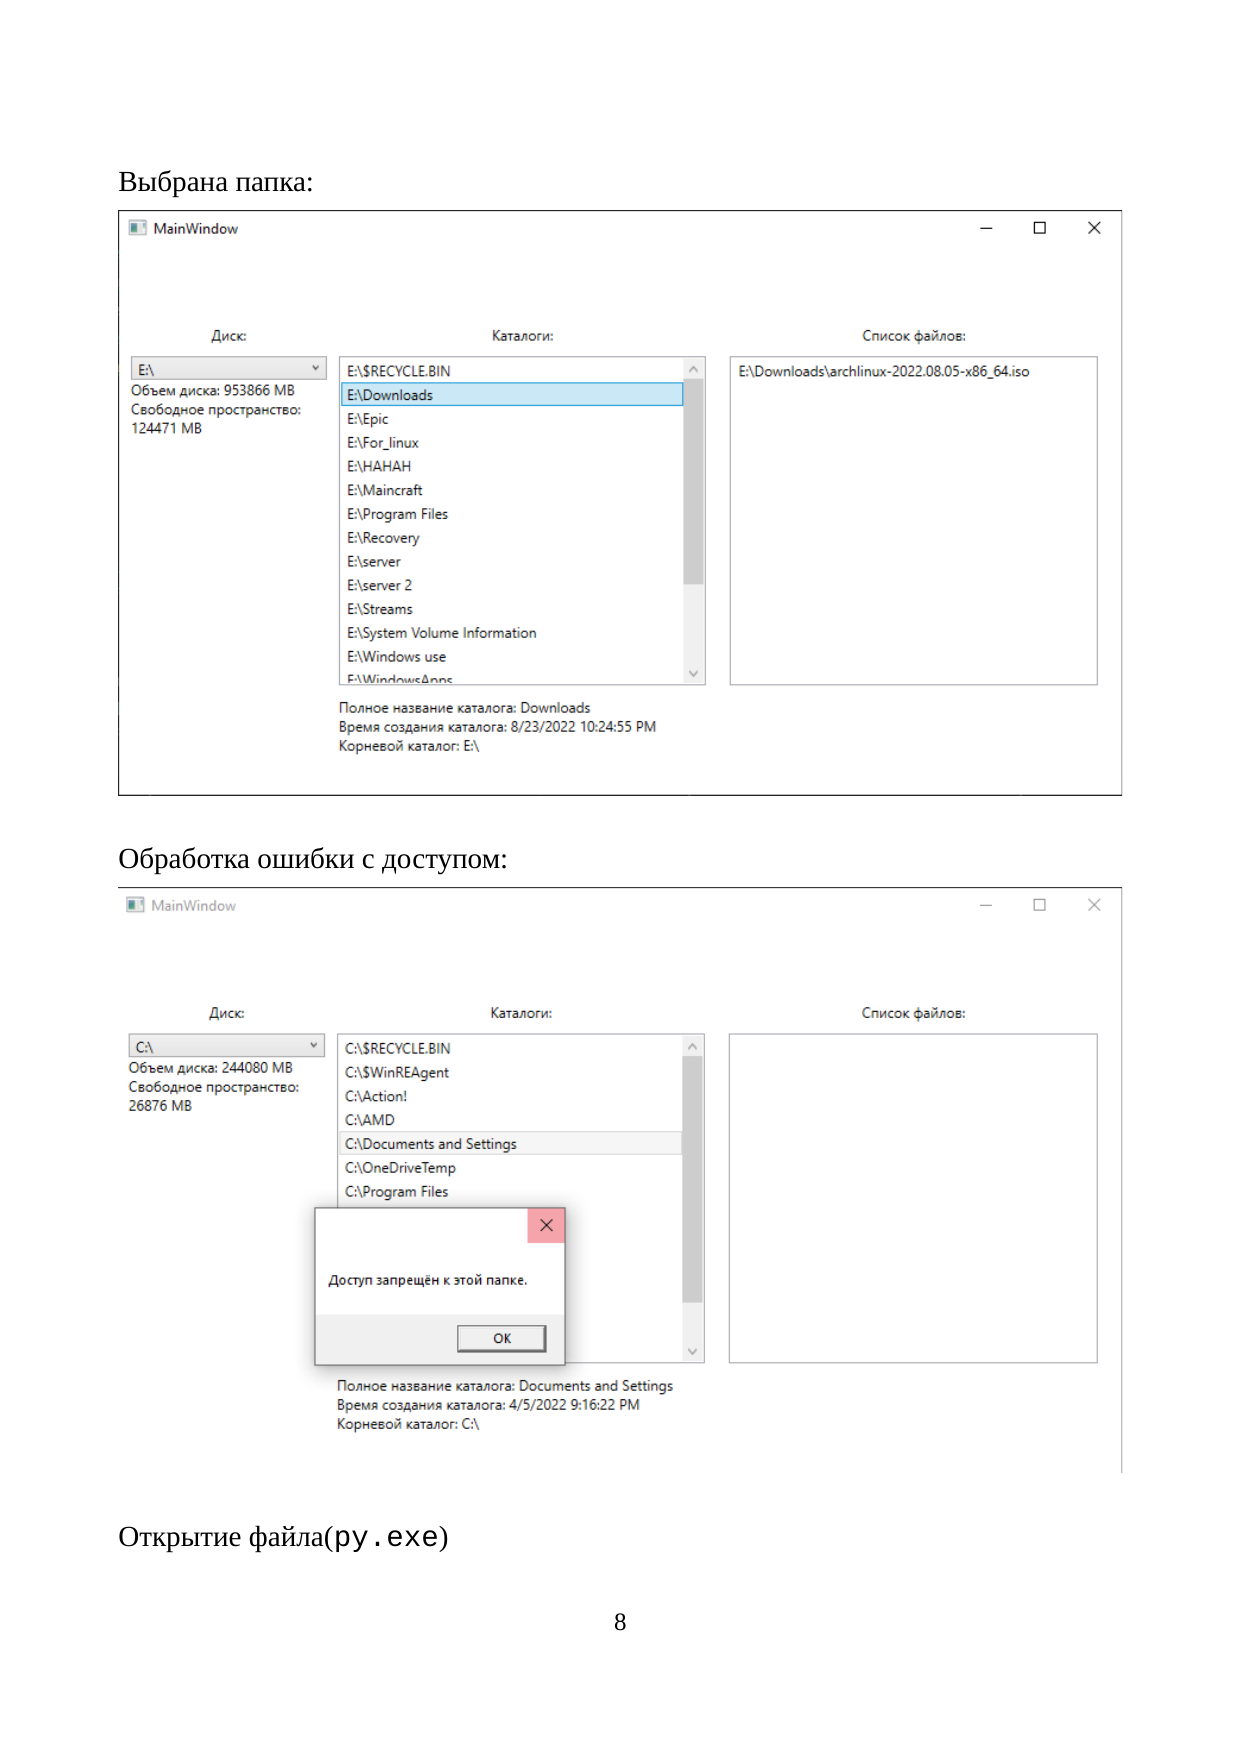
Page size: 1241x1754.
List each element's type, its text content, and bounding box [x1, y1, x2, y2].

text Обработка ошибки с доступом: [118, 841, 1122, 875]
text Выбрана папка: [118, 164, 1122, 198]
picture [118, 887, 1123, 1473]
text Открытие файла(py.exe) [118, 1519, 1122, 1555]
picture [118, 210, 1123, 796]
